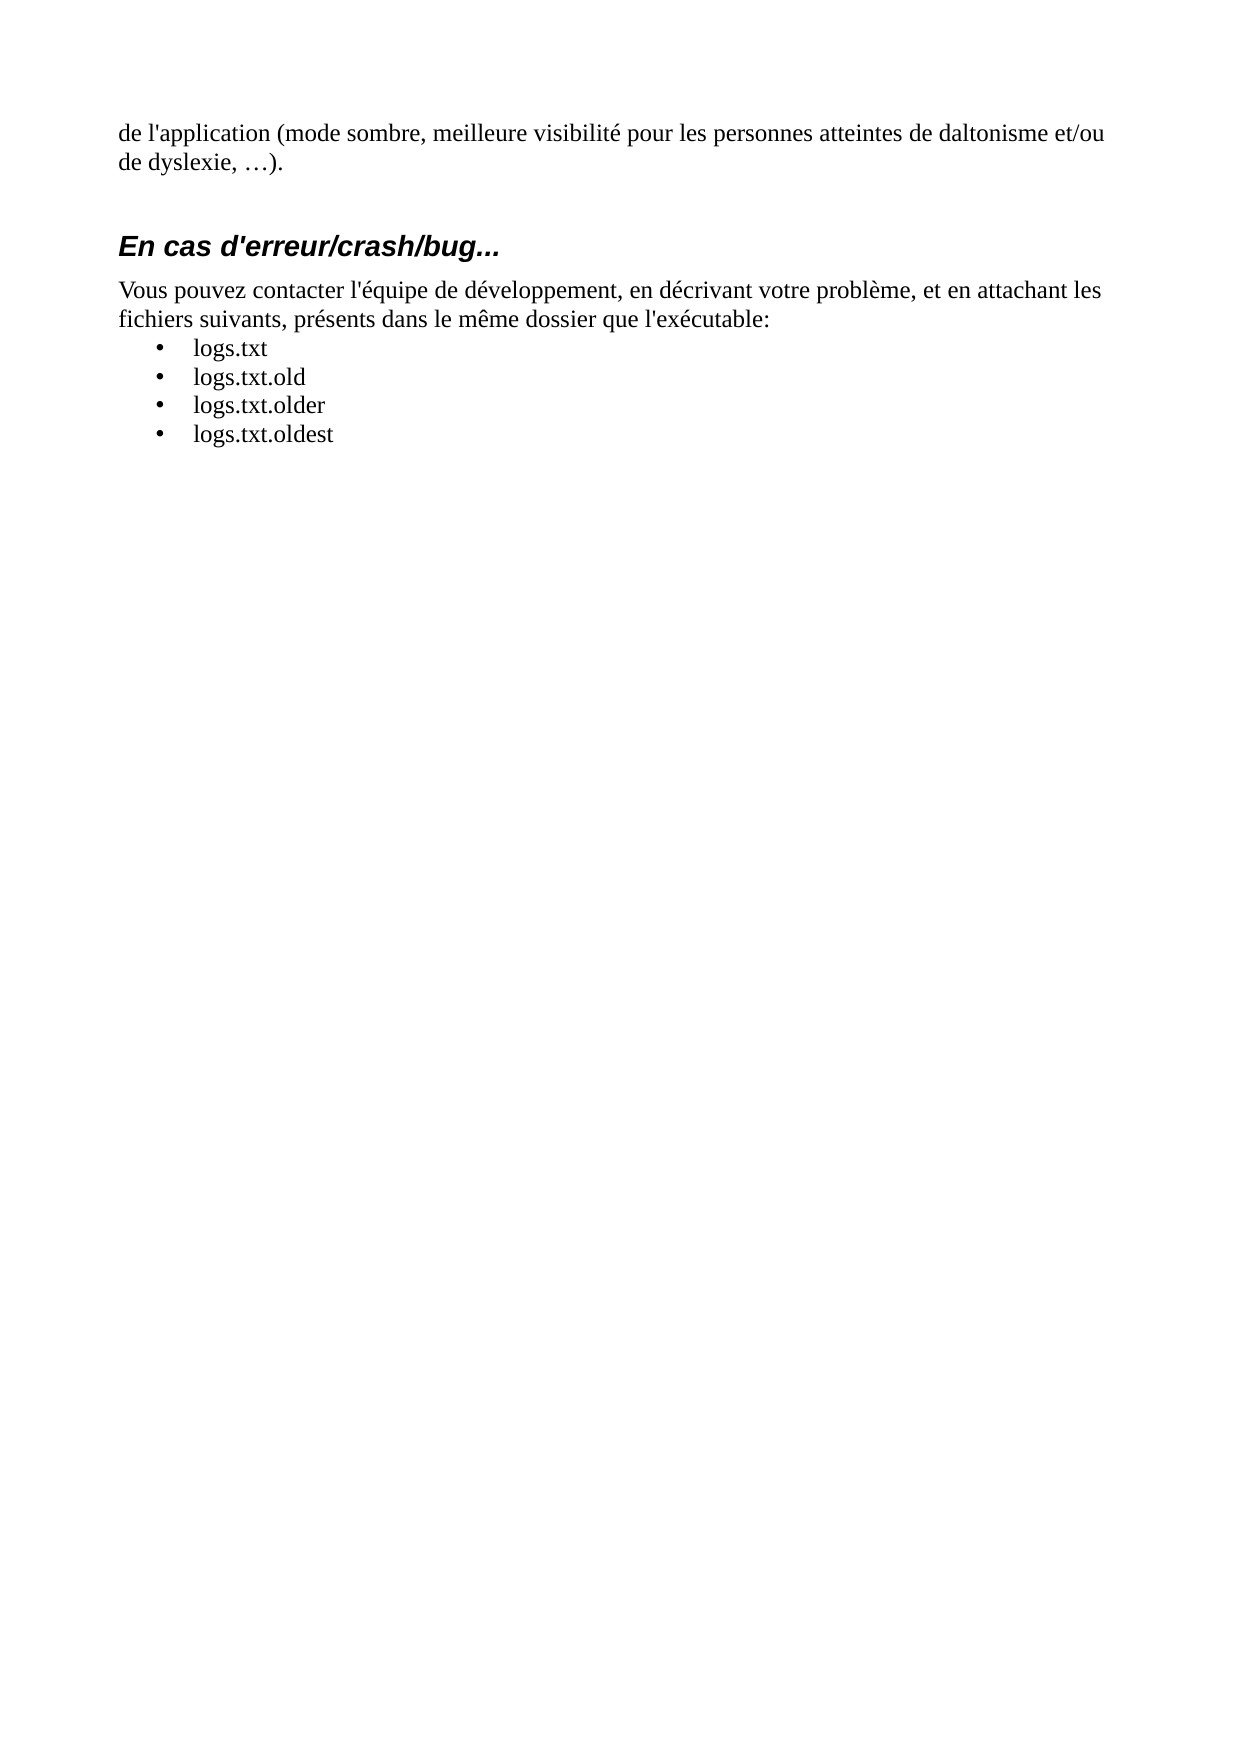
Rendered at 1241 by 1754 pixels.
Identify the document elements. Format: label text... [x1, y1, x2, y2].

subtitle En cas d'erreur/crash/bug... [118, 229, 1122, 263]
text de l'application (mode sombre, meilleure visibilité pour les personnes atteintes de daltonisme et/ou de dyslexie, …). [118, 118, 1122, 176]
list logs.txt [156, 333, 1122, 362]
text Vous pouvez contacter l'équipe de développement, en décrivant votre problème, et en attachant les fichiers suivants, présents dans le même dossier que l'exécutable: [118, 275, 1122, 333]
list logs.txt.oldest [156, 419, 1122, 448]
list logs.txt.older [156, 390, 1122, 419]
list logs.txt.old [156, 362, 1122, 390]
